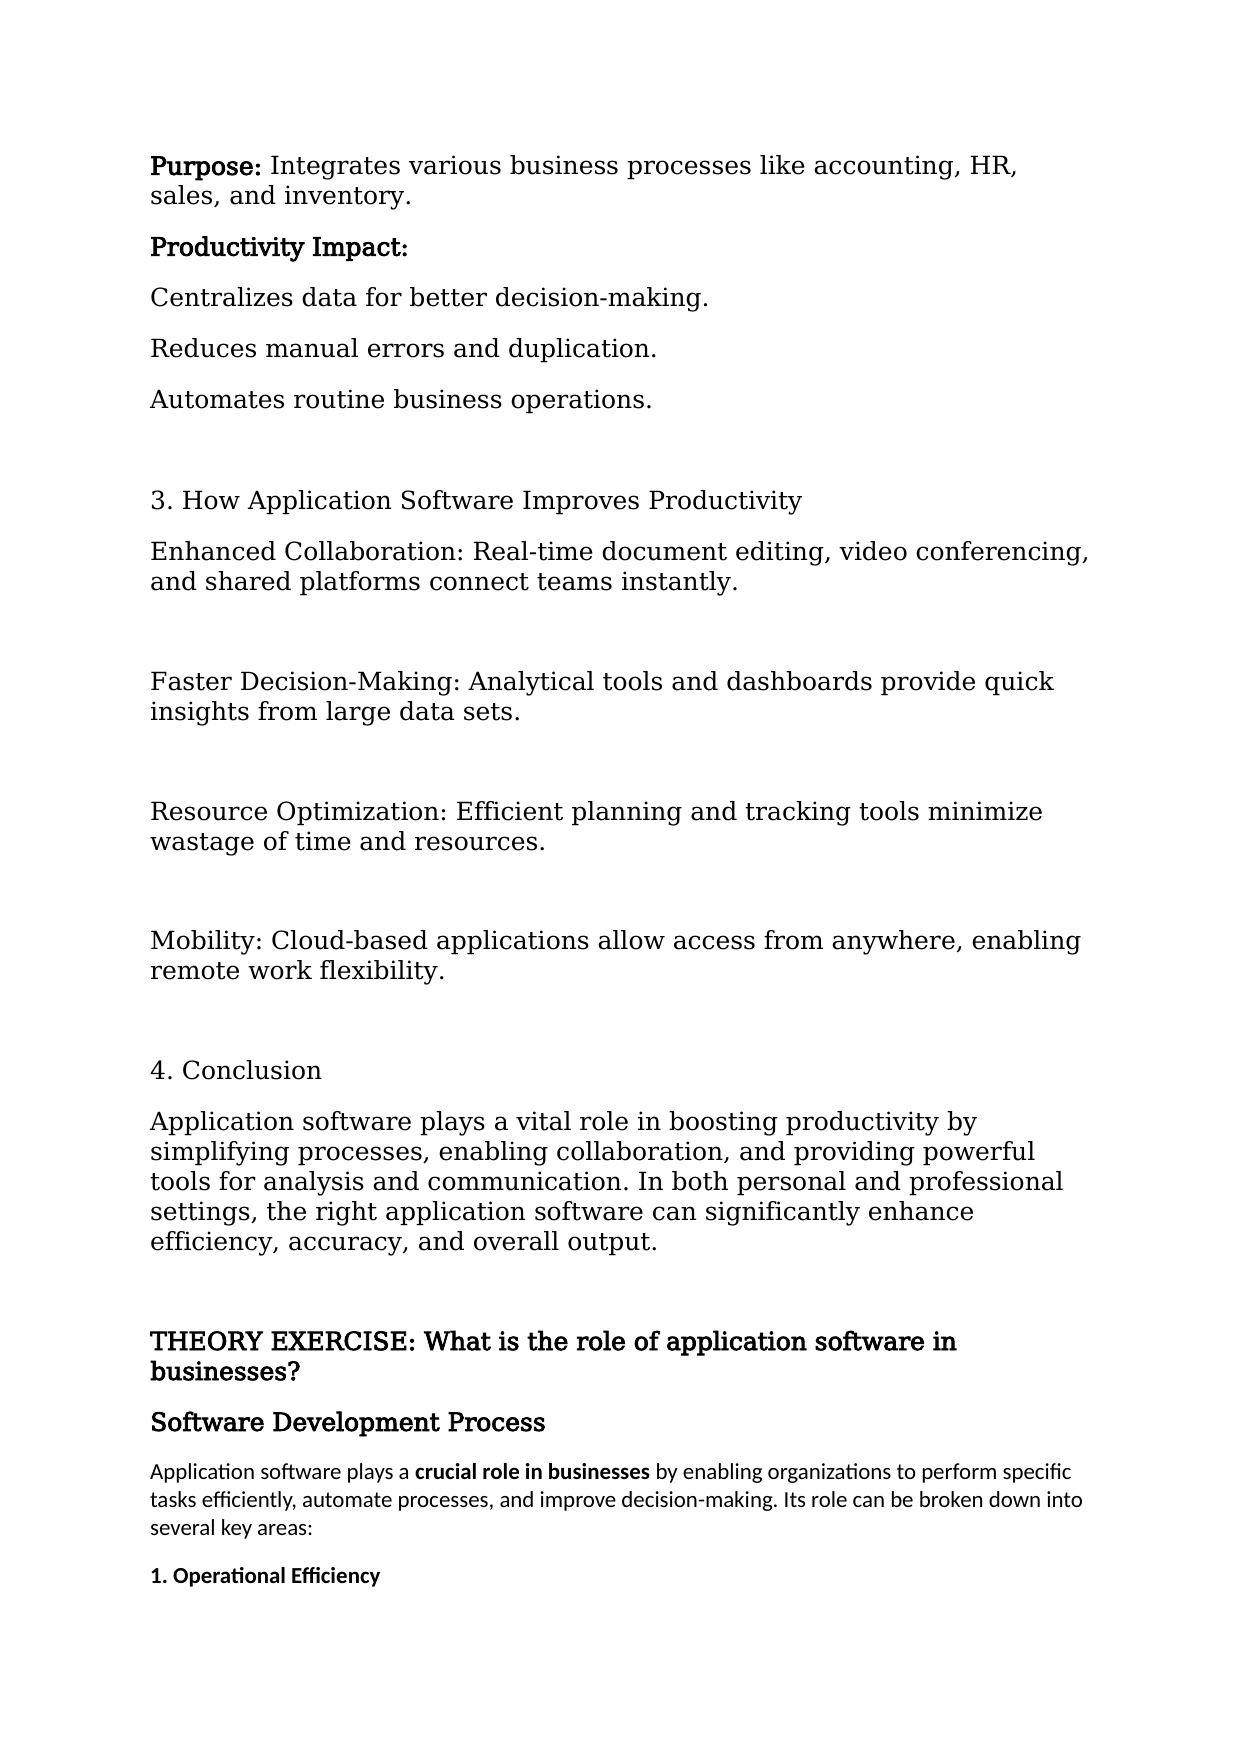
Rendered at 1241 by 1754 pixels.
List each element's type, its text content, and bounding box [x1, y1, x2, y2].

text Productivity Impact: [150, 231, 1090, 261]
text 3. How Application Software Improves Productivity [150, 485, 1090, 515]
text Reduces manual errors and duplication. [150, 332, 1090, 362]
text Software Development Process [150, 1406, 1090, 1436]
text Application software plays a vital role in boosting productivity by simplifying processes, enabling collaboration, and providing powerful tools for analysis and communication. In both personal and professional settings, the right application software can significantly enhance efficiency, accuracy, and overall output. [150, 1105, 1090, 1255]
text Mobility: Cloud-based applications allow access from anywhere, enabling remote work flexibility. [150, 925, 1090, 985]
text Resource Optimization: Efficient planning and tracking tools minimize wastage of time and resources. [150, 795, 1090, 855]
text Faster Decision-Making: Analytical tools and dashboards provide quick insights from large data sets. [150, 666, 1090, 726]
text Enhanced Collaboration: Real-time document editing, video conferencing, and shared platforms connect teams instantly. [150, 536, 1090, 596]
text THEORY EXERCISE: What is the role of application software in businesses? [150, 1325, 1090, 1385]
text Centralizes data for better decision-making. [150, 282, 1090, 312]
text Purpose: Integrates various business processes like accounting, HR, sales, and inventory. [150, 150, 1090, 210]
text 4. Conclusion [150, 1054, 1090, 1084]
text Application software plays a crucial role in businesses by enabling organizations to perform specific tasks efficiently, automate processes, and improve decision-making. Its role can be broken down into several key areas: [150, 1457, 1090, 1541]
text Automates routine business operations. [150, 383, 1090, 413]
text 1. Operational Efficiency [150, 1562, 1090, 1590]
